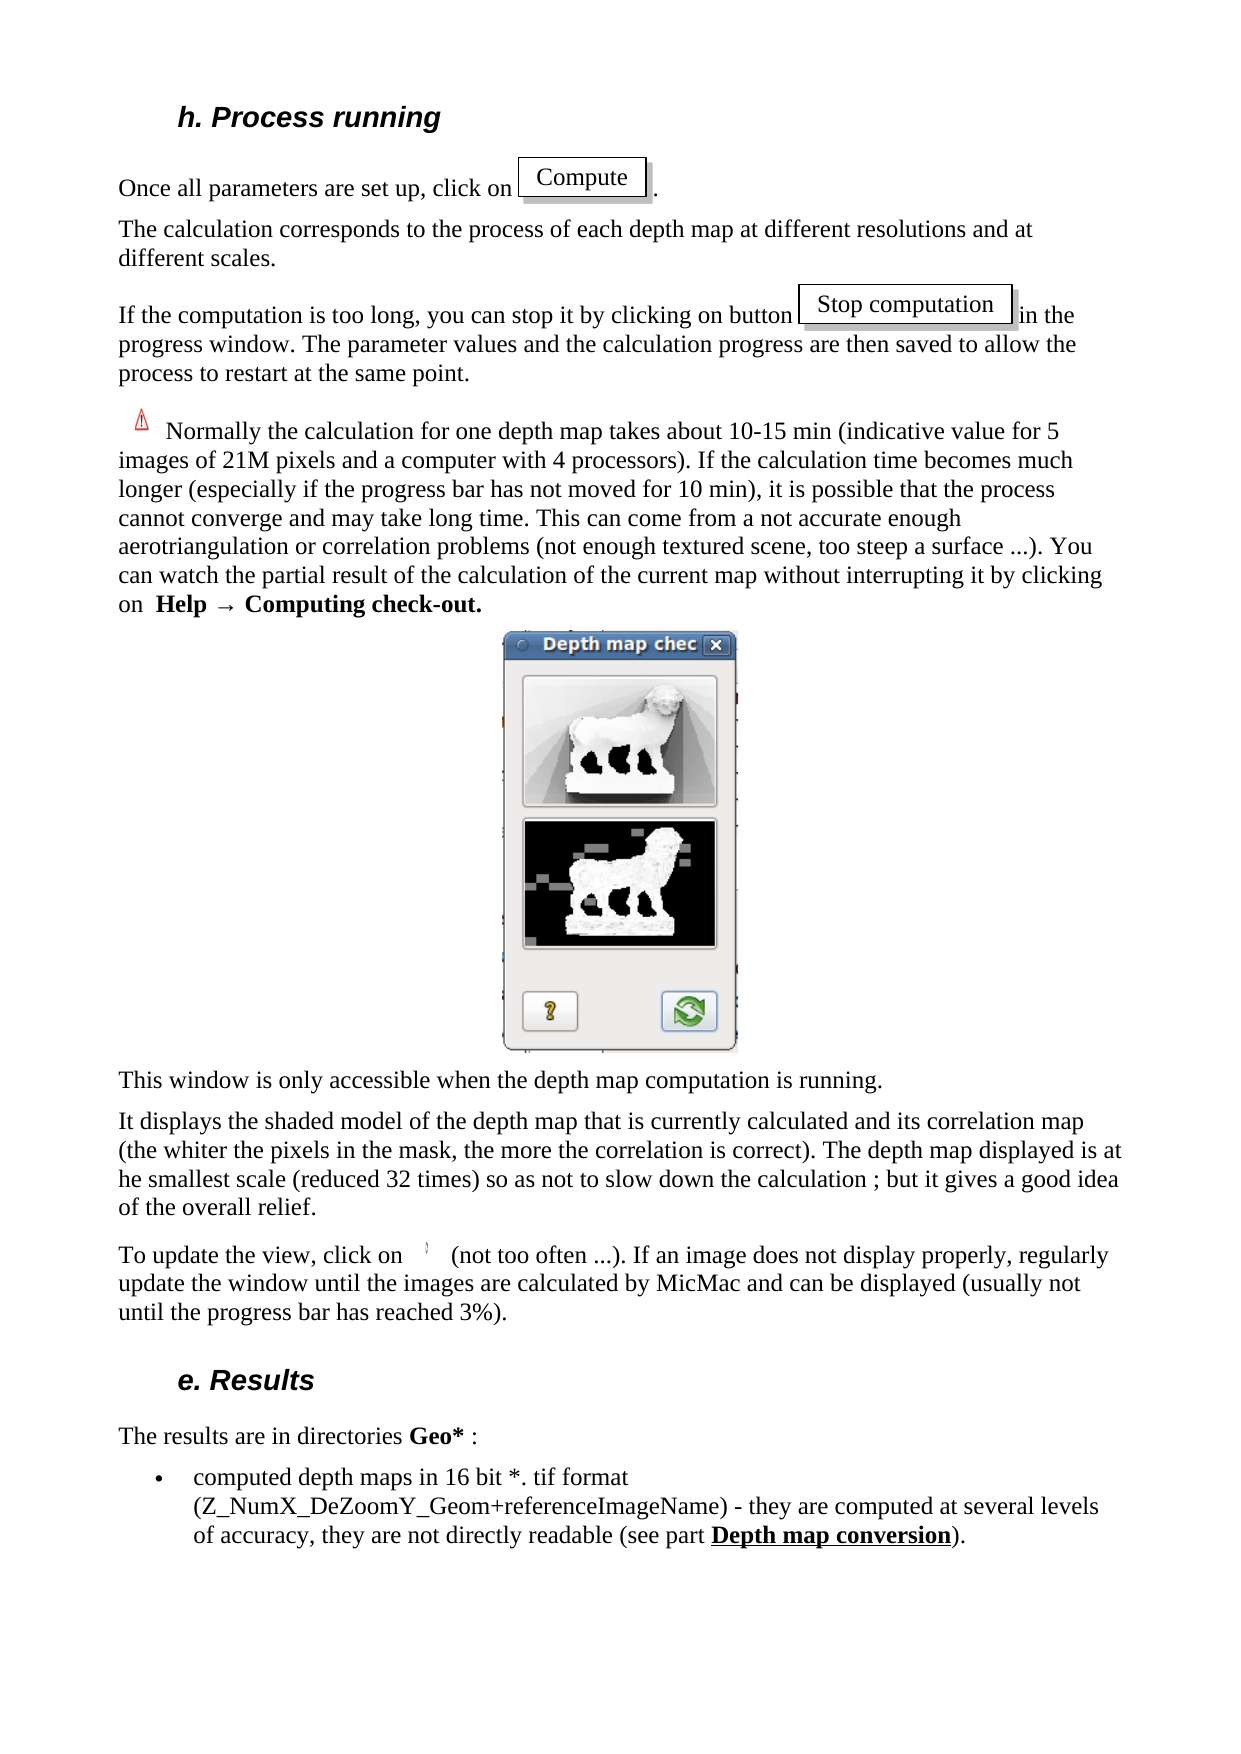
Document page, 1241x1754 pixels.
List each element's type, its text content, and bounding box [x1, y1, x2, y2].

picture [502, 630, 739, 1053]
text If the computation is too long, you can stop it by clicking on button in the progress window. The parameter values and the calculation progress are then saved to allow the process to restart at the same point. [118, 284, 1122, 386]
text .. [647, 157, 1122, 202]
picture [134, 408, 149, 431]
subtitle e. Results [116, 1363, 1122, 1397]
subtitle h. Process running [116, 99, 1122, 133]
text Once all parameters are set up, click on [118, 157, 523, 202]
text The calculation corresponds to the process of each depth map at different resolutions and at different scales. [118, 214, 1122, 272]
text This window is only accessible when the depth map computation is running. [118, 1065, 1122, 1094]
text The results are in directories Geo* : [118, 1421, 1122, 1450]
list computed depth maps in 16 bit *. tif format (Z_NumX_DeZoomY_Geom+referenceImageName) - they are computed at several levels of accuracy, they are not directly readable (see part Depth map conversion). [156, 1462, 1122, 1548]
text Normally the calculation for one depth map takes about 10-15 min (indicative value for 5 images of 21M pixels and a computer with 4 processors). If the calculation time becomes much longer (especially if the progress bar has not moved for 10 min), it is possible that the process cannot converge and may take long time. This can come from a not accurate enough aerotriangulation or correlation problems (not enough textured scene, too steep a surface ...). You can watch the partial result of the calculation of the current map without interrupting it by clicking on Help → Computing check-out. [118, 399, 1122, 618]
text To update the view, click on (not too often ...). If an image does not display properly, regularly update the window until the images are calculated by MicMac and can be displayed (usually not until the progress bar has reached 3%). [118, 1234, 1122, 1326]
text It displays the shaded model of the depth map that is currently calculated and its correlation map (the whiter the pixels in the mask, the more the correlation is correct). The depth map displayed is at he smallest scale (reduced 32 times) so as not to slow down the calculation ; but it gives a good idea of ​​the overall relief. [118, 1106, 1122, 1221]
